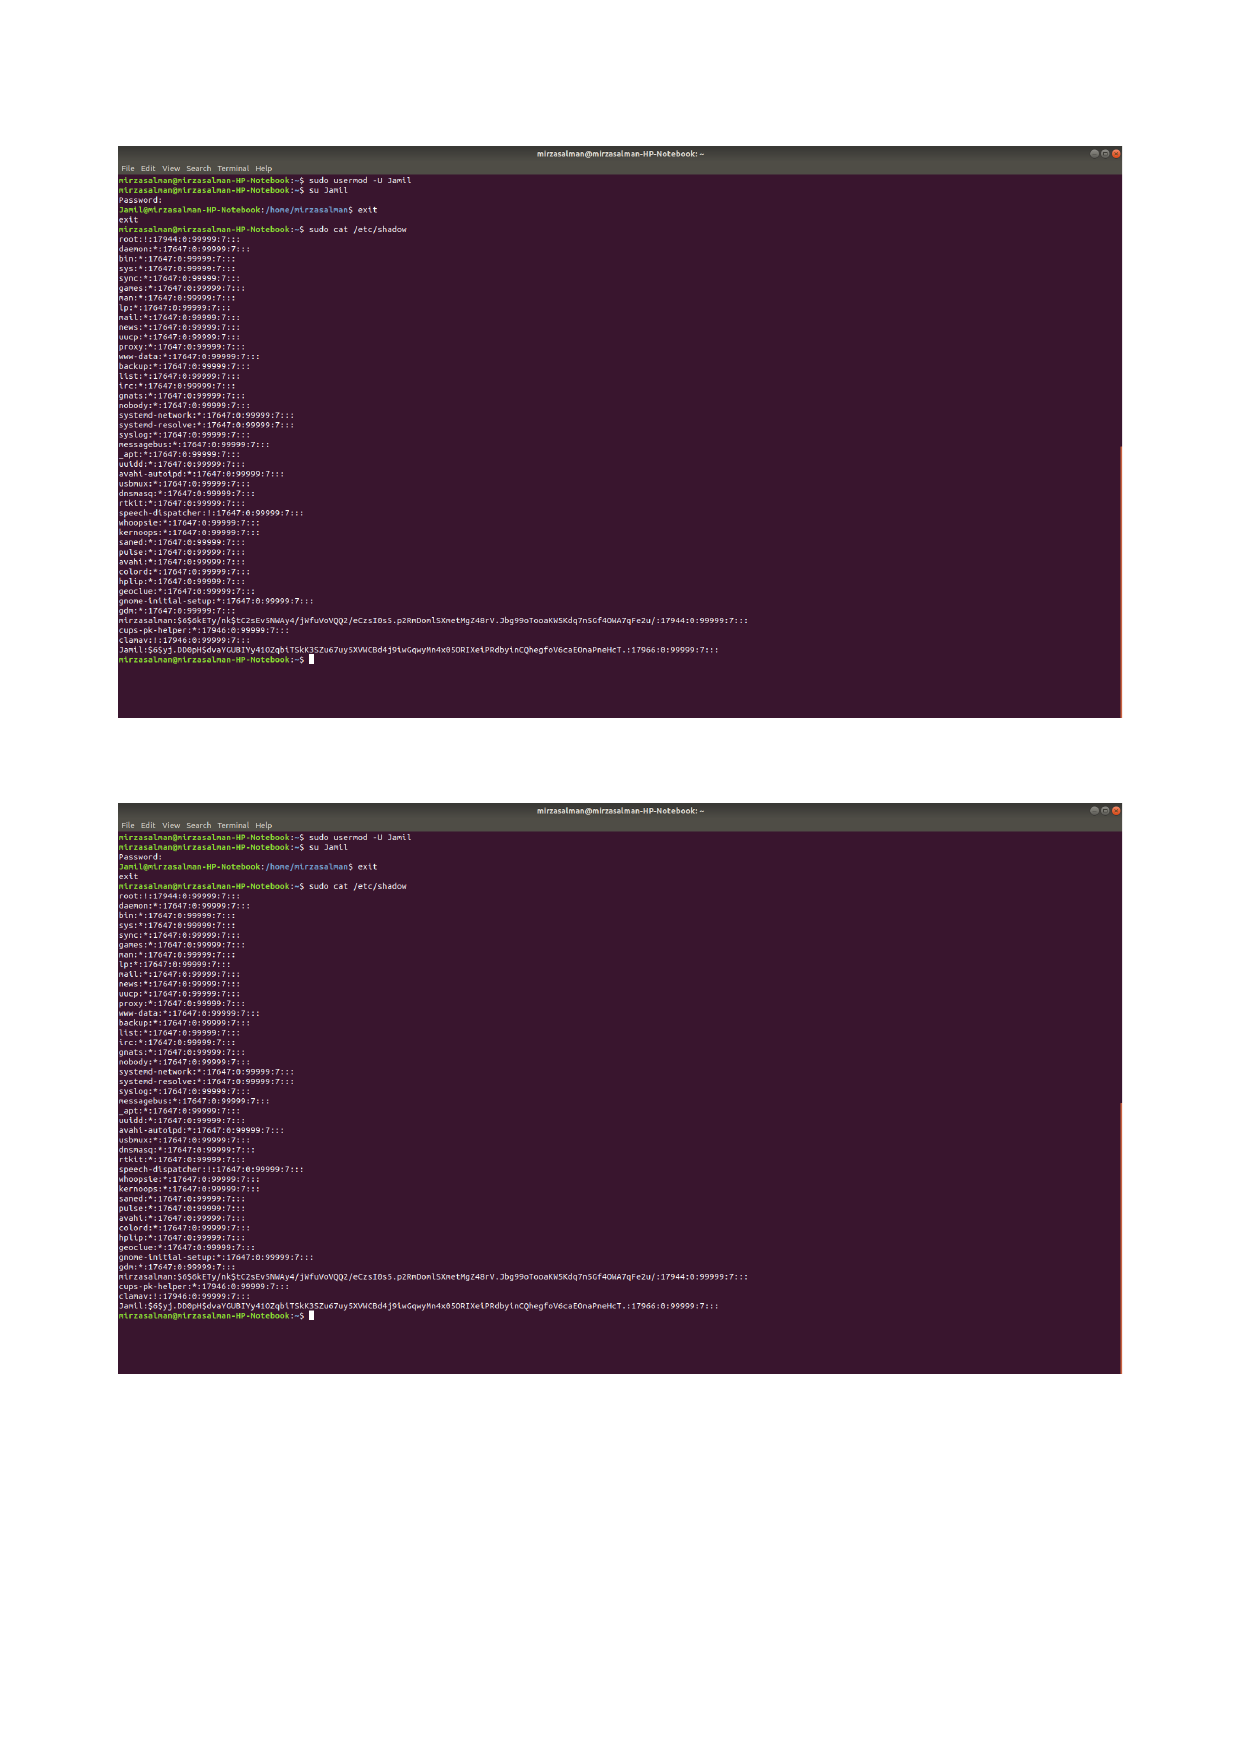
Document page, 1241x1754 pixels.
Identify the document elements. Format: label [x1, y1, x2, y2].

picture [118, 146, 1123, 718]
picture [118, 803, 1123, 1374]
